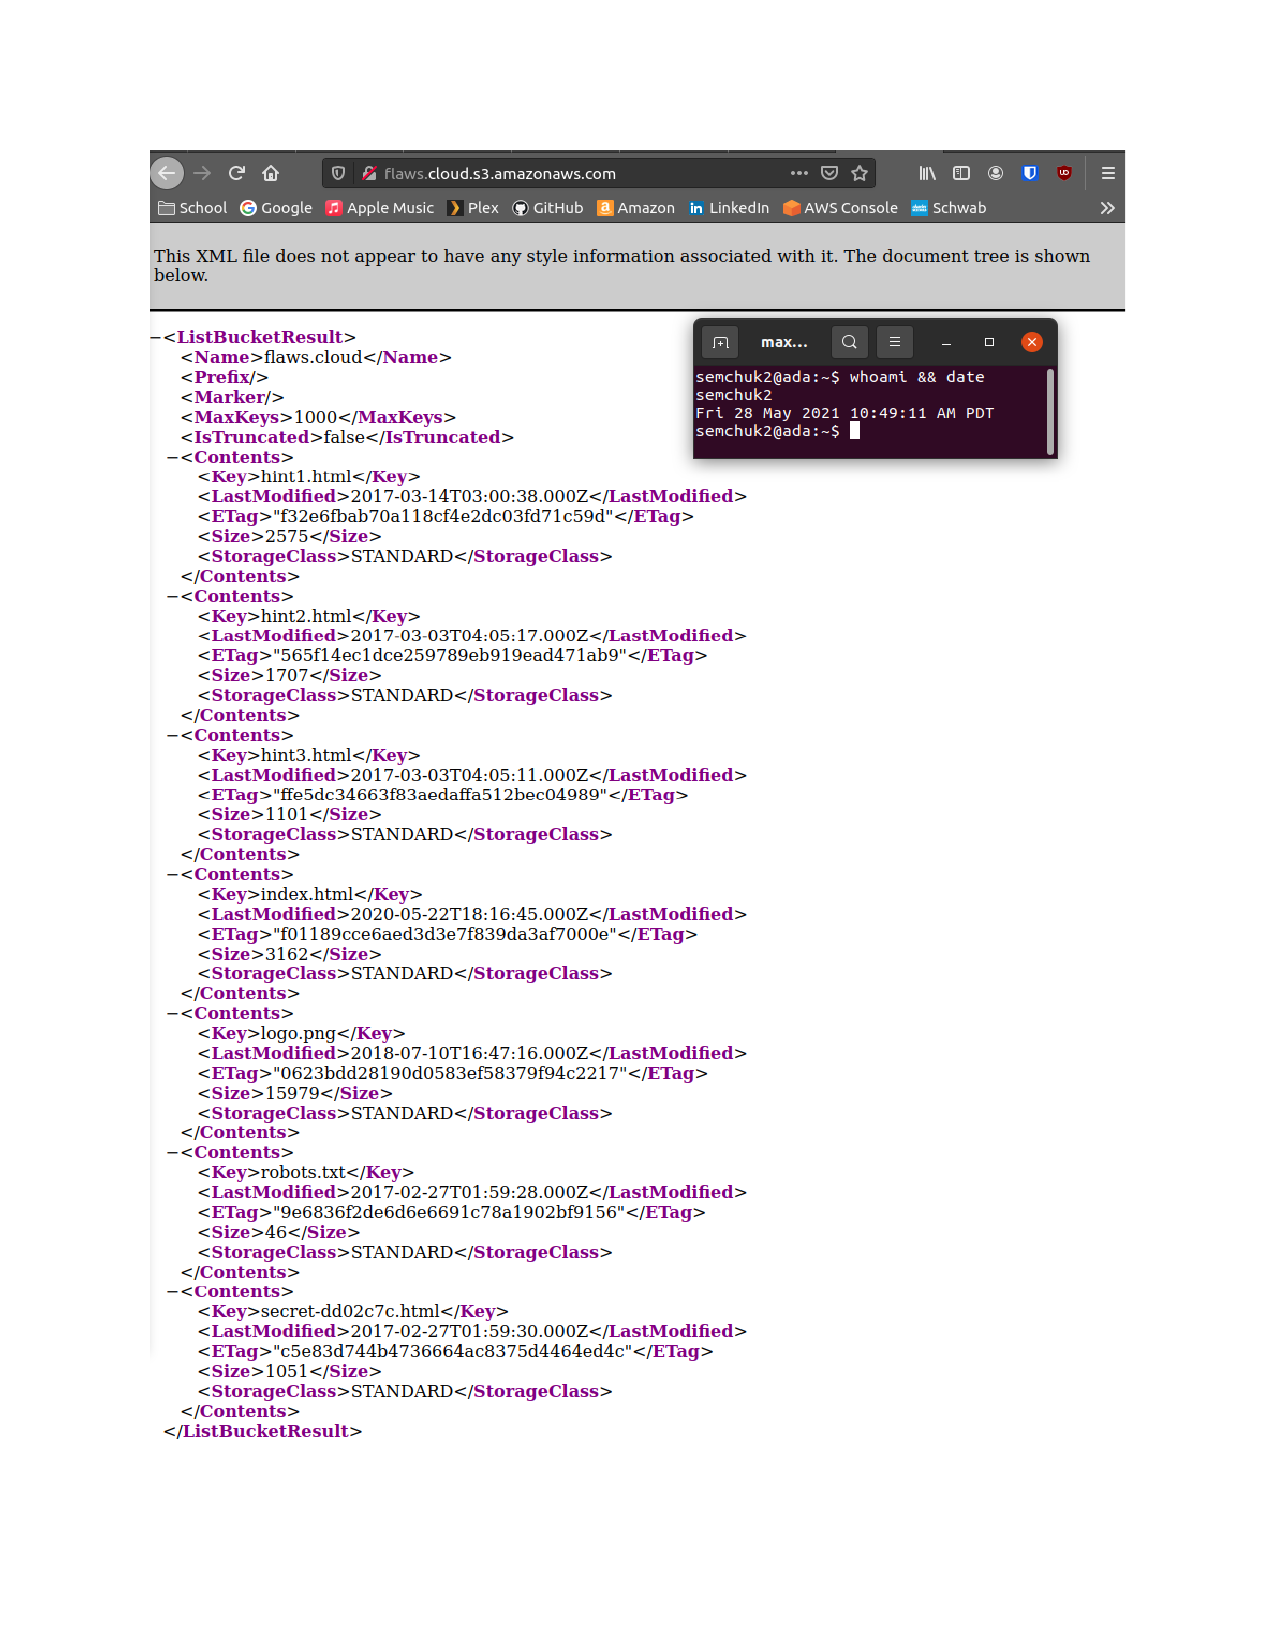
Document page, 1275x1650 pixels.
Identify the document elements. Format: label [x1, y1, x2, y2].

picture [150, 150, 1125, 1449]
